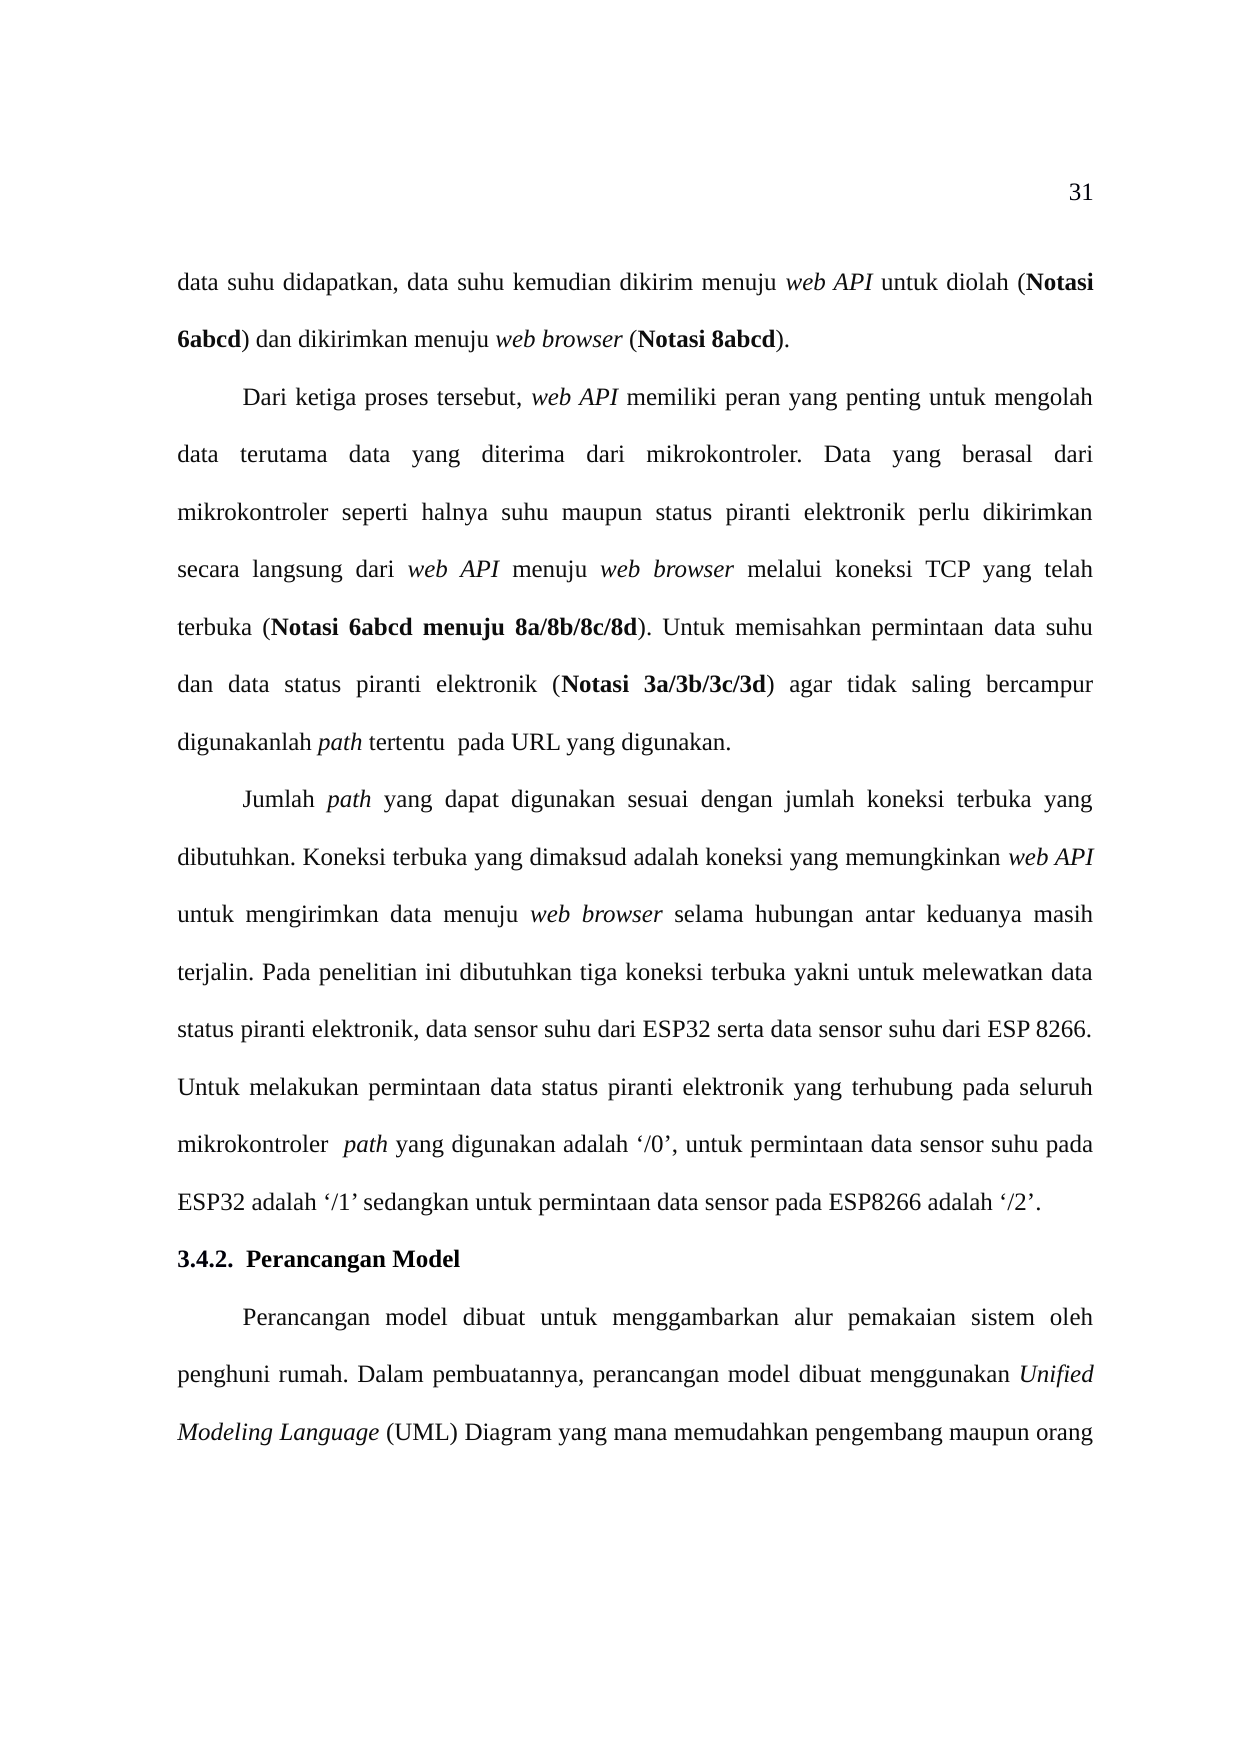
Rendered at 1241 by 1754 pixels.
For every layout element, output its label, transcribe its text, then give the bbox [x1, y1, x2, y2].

text Dari ketiga proses tersebut, web API memiliki peran yang penting untuk mengolah data terutama data yang diterima dari mikrokontroler. Data yang berasal dari mikrokontroler seperti halnya suhu maupun status piranti elektronik perlu dikirimkan secara langsung dari web API menuju web browser melalui koneksi TCP yang telah terbuka (Notasi 6abcd menuju 8a/8b/8c/8d). Untuk memisahkan permintaan data suhu dan data status piranti elektronik (Notasi 3a/3b/3c/3d) agar tidak saling bercampur digunakanlah path tertentu pada URL yang digunakan. [177, 382, 1093, 756]
text Jumlah path yang dapat digunakan sesuai dengan jumlah koneksi terbuka yang dibutuhkan. Koneksi terbuka yang dimaksud adalah koneksi yang memungkinkan web API untuk mengirimkan data menuju web browser selama hubungan antar keduanya masih terjalin. Pada penelitian ini dibutuhkan tiga koneksi terbuka yakni untuk melewatkan data status piranti elektronik, data sensor suhu dari ESP32 serta data sensor suhu dari ESP 8266. Untuk melakukan permintaan data status piranti elektronik yang terhubung pada seluruh mikrokontroler path yang digunakan adalah ‘/0’, untuk permintaan data sensor suhu pada ESP32 adalah ‘/1’ sedangkan untuk permintaan data sensor pada ESP8266 adalah ‘/2’. [177, 784, 1093, 1216]
text Perancangan model dibuat untuk menggambarkan alur pemakaian sistem oleh penghuni rumah. Dalam pembuatannya, perancangan model dibuat menggunakan Unified Modeling Language (UML) Diagram yang mana memudahkan pengembang maupun orang [177, 1302, 1093, 1446]
subtitle 3.4.2. Perancangan Model [177, 1244, 1093, 1273]
text data suhu didapatkan, data suhu kemudian dikirim menuju web API untuk diolah (Notasi 6abcd) dan dikirimkan menuju web browser (Notasi 8abcd). [177, 267, 1093, 353]
